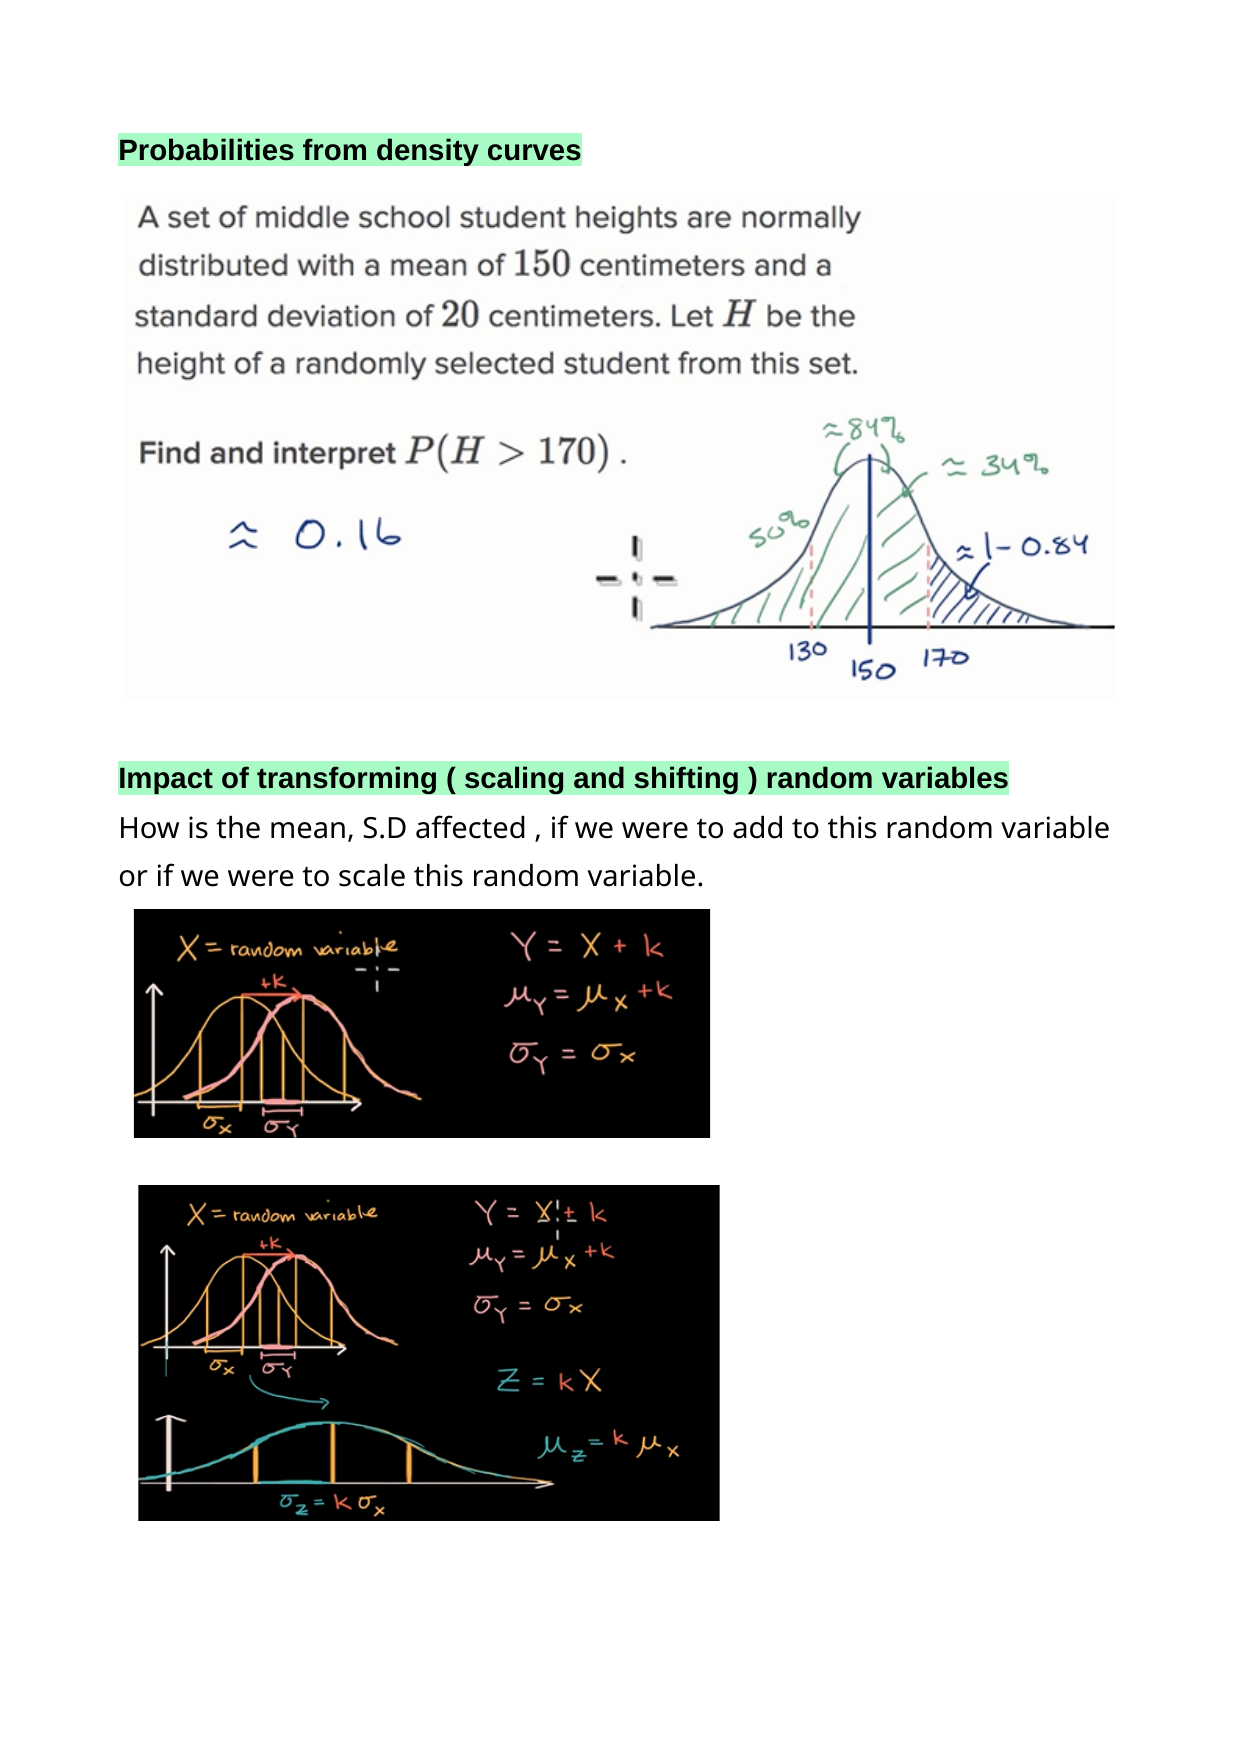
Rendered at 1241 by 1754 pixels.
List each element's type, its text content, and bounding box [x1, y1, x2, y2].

picture [125, 193, 1115, 701]
text How is the mean, S.D affected , if we were to add to this random variable or if we were to scale this random variable. [118, 807, 1122, 894]
subtitle Probabilities from density curves [582, 133, 1122, 166]
picture [138, 1185, 720, 1521]
subtitle Impact of transforming ( scaling and shifting ) random variables [1009, 761, 1122, 795]
picture [133, 909, 711, 1138]
